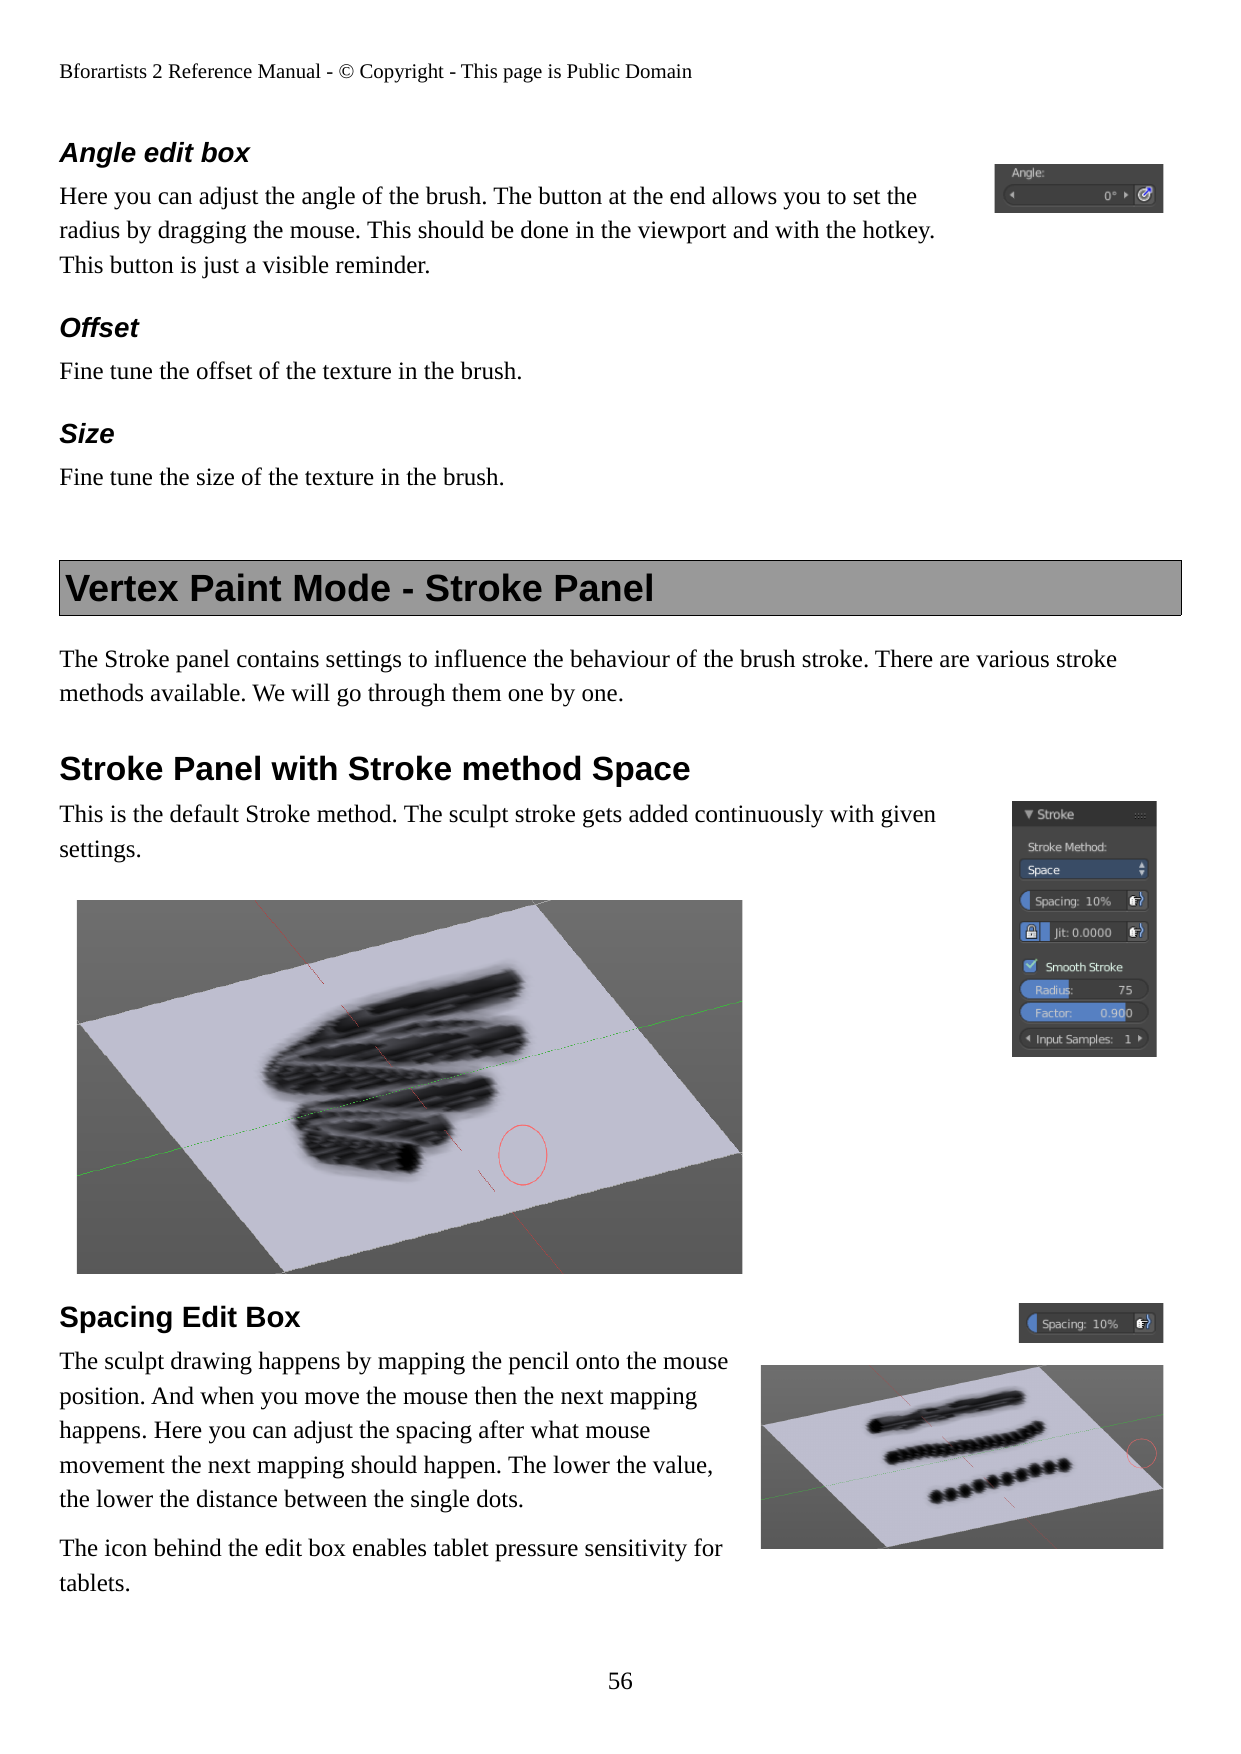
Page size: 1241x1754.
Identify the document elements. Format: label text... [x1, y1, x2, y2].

text The sculpt drawing happens by mapping the pencil onto the mouse position. And when you move the mouse then the next mapping happens. Here you can adjust the spacing after what mouse movement the next mapping should happen. The lower the value, the lower the distance between the single dots. [59, 1346, 1181, 1513]
text Here you can adjust the angle of the brush. The button at the end allows you to set the radius by dragging the mouse. This should be done in the viewport and with the hotkey. This button is just a visible reminder. [59, 181, 1181, 279]
picture [76, 900, 743, 1274]
text Fine tune the size of the texture in the brush. [59, 462, 1181, 491]
subtitle Angle edit box [59, 137, 1181, 168]
text This is the default Stroke method. The sculpt stroke gets added continuously with given settings. [59, 799, 1181, 863]
picture [1012, 801, 1157, 1057]
subtitle Stroke Panel with Stroke method Space [59, 748, 1181, 787]
text The Stroke panel contains settings to influence the behaviour of the brush stroke. There are various stroke methods available. We will go through them one by one. [59, 644, 1181, 707]
table_header Vertex Paint Mode - Stroke Panel [60, 561, 1181, 615]
picture [760, 1365, 1164, 1549]
subtitle Size [59, 417, 1181, 449]
subtitle Spacing Edit Box [59, 1300, 1181, 1334]
picture [994, 164, 1164, 213]
picture [1018, 1303, 1164, 1343]
text Fine tune the offset of the texture in the brush. [59, 356, 1181, 385]
text The icon behind the edit box enables tablet pressure sensitivity for tablets. [59, 1533, 1181, 1596]
subtitle Offset [59, 312, 1181, 343]
